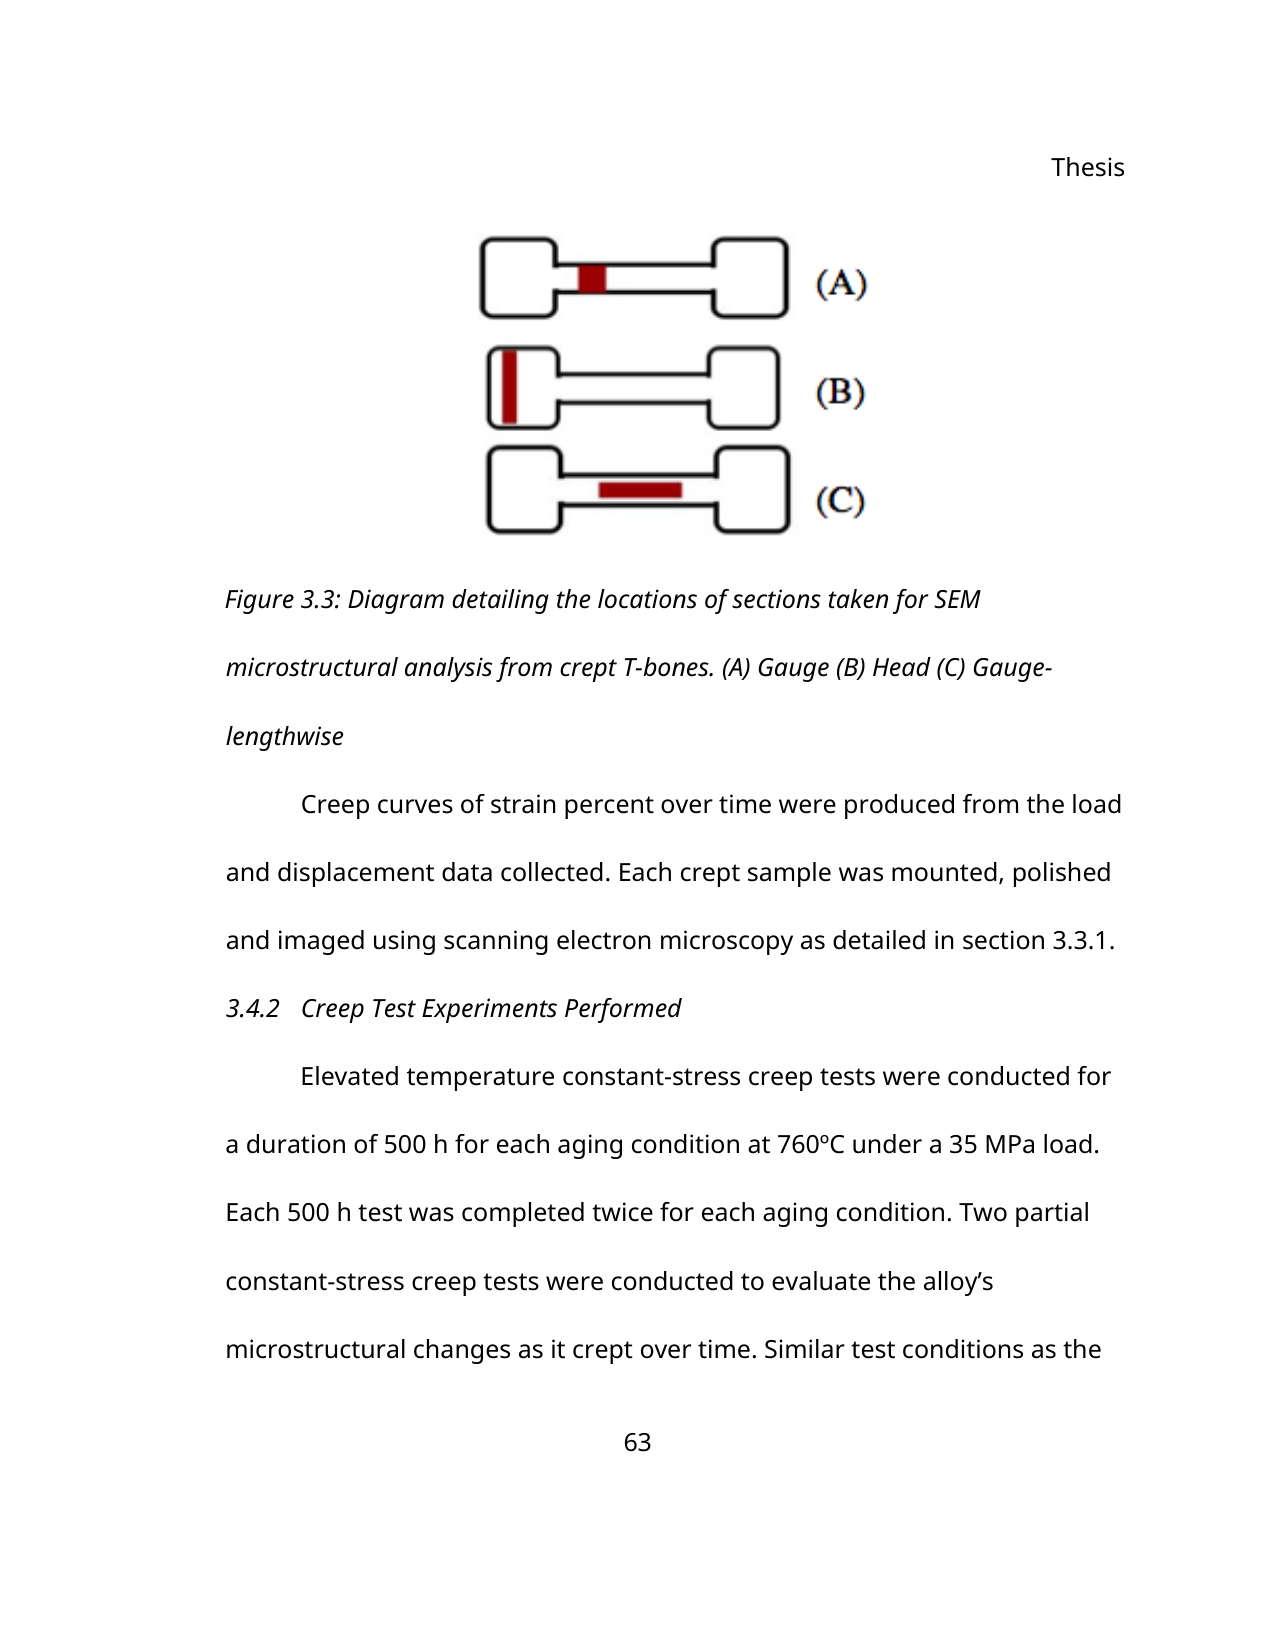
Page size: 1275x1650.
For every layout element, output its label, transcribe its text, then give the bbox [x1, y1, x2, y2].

text Creep curves of strain percent over time were produced from the load and displacement data collected. Each crept sample was mounted, polished and imaged using scanning electron microscopy as detailed in section 3.3.1. [224, 786, 1125, 957]
text 3.4.2 Creep Test Experiments Performed [224, 991, 1125, 1025]
picture [467, 225, 883, 548]
text Figure 3.3: Diagram detailing the locations of sections taken for SEM microstructural analysis from crept T-bones. (A) Gauge (B) Head (C) Gauge-lengthwise [224, 582, 1125, 752]
text Elevated temperature constant-stress creep tests were conducted for a duration of 500 h for each aging condition at 760ºC under a 35 MPa load. Each 500 h test was completed twice for each aging condition. Two partial constant-stress creep tests were conducted to evaluate the alloy’s microstructural changes as it crept over time. Similar test conditions as the [224, 1059, 1125, 1365]
